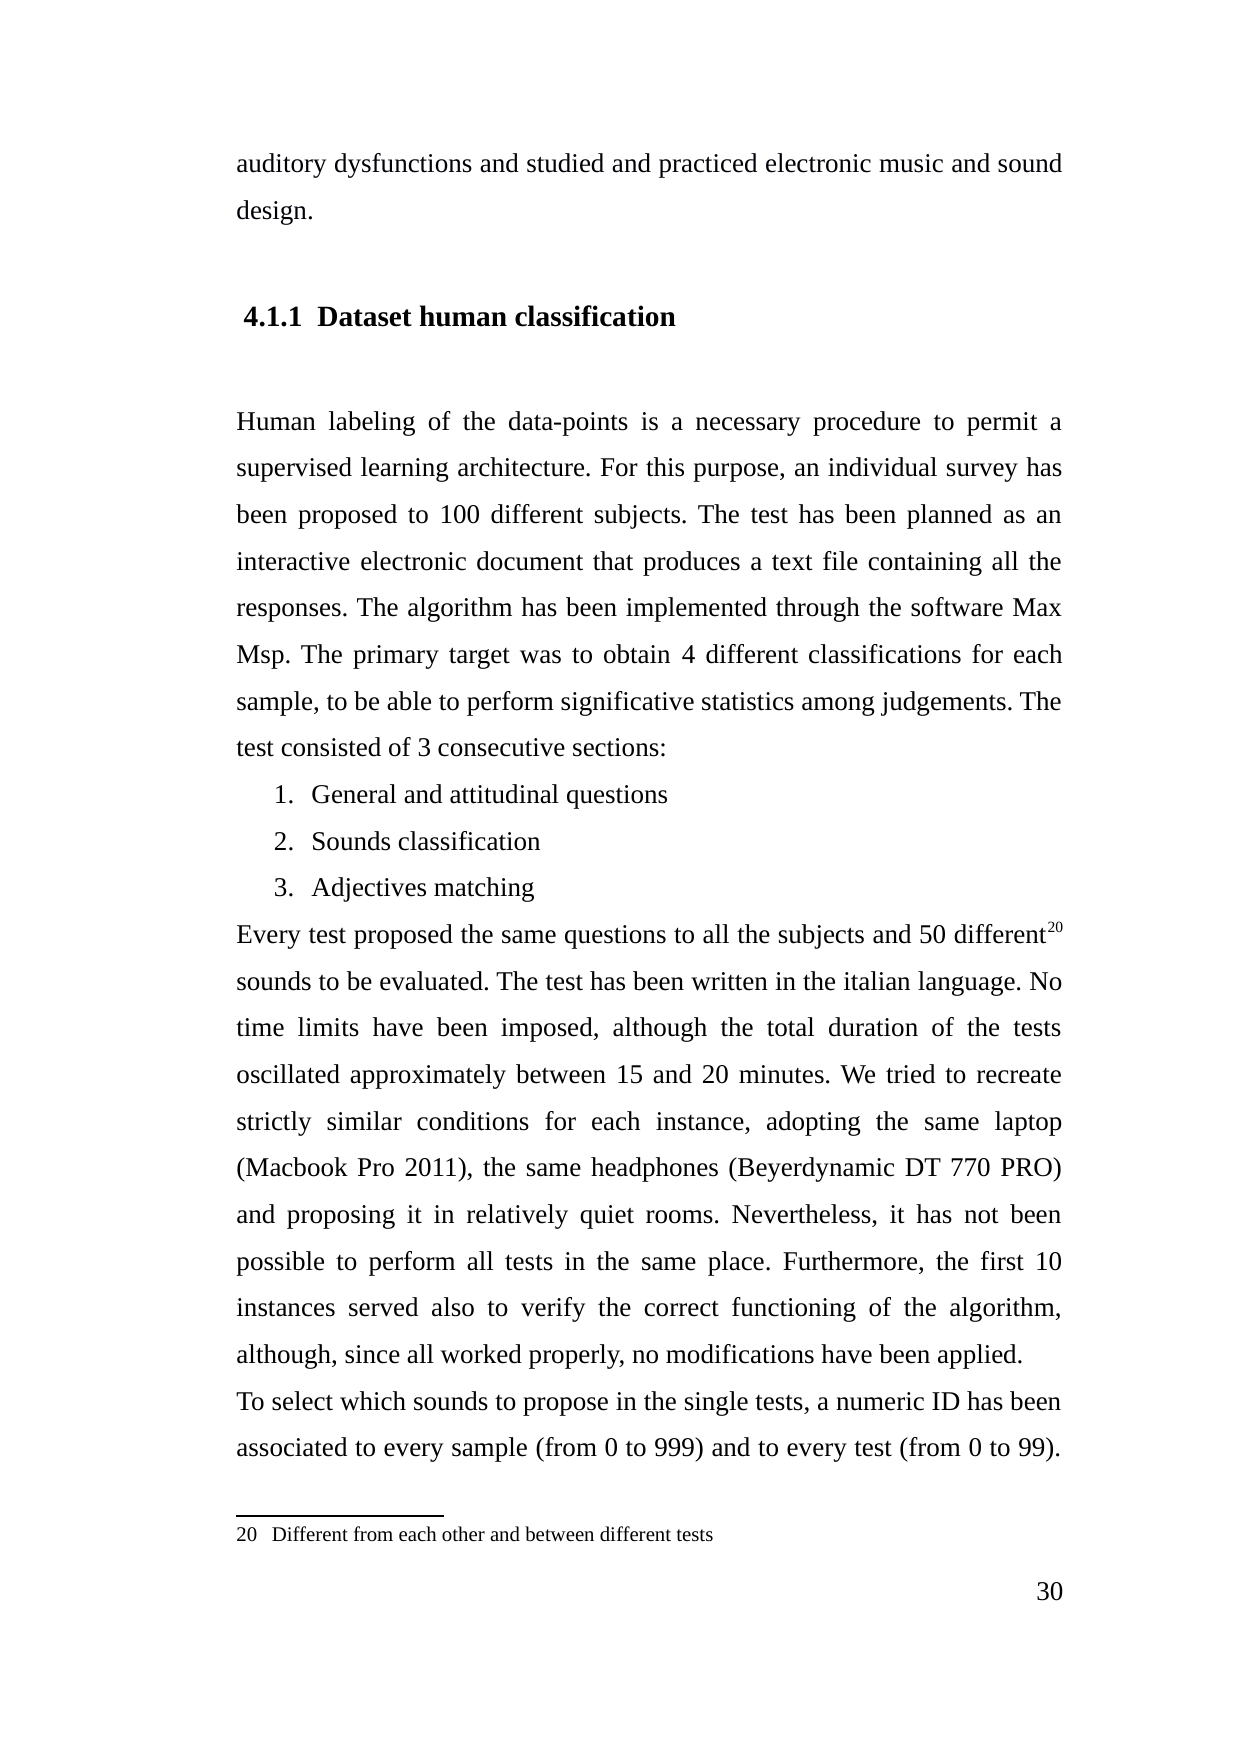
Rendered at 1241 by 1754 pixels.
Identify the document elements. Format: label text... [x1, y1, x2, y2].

list General and attitudinal questions [274, 778, 1063, 809]
text Different from each other and between different tests [236, 1522, 1063, 1546]
text To select which sounds to propose in the single tests, a numeric ID has been associated to every sample (from 0 to 999) and to every test (from 0 to 99). [236, 1385, 1063, 1463]
text Human labeling of the data-points is a necessary procedure to permit a supervised learning architecture. For this purpose, an individual survey has been proposed to 100 different subjects. The test has been planned as an interactive electronic document that produces a text file containing all the responses. The algorithm has been implemented through the software Max Msp. The primary target was to obtain 4 different classifications for each sample, to be able to perform significative statistics among judgements. The test consisted of 3 consecutive sections: [236, 405, 1063, 763]
subtitle Dataset human classification [236, 299, 1063, 332]
text auditory dysfunctions and studied and practiced electronic music and sound design. [236, 148, 1063, 225]
list Sounds classification [274, 825, 1063, 856]
list Adjectives matching [274, 872, 1063, 903]
text Every test proposed the same questions to all the subjects and 50 different sounds to be evaluated. The test has been written in the italian language. No time limits have been imposed, although the total duration of the tests oscillated approximately between 15 and 20 minutes. We tried to recreate strictly similar conditions for each instance, adopting the same laptop (Macbook Pro 2011), the same headphones (Beyerdynamic DT 770 PRO) and proposing it in relatively quiet rooms. Nevertheless, it has not been possible to perform all tests in the same place. Furthermore, the first 10 instances served also to verify the correct functioning of the algorithm, although, since all worked properly, no modifications have been applied. [236, 918, 1063, 1369]
